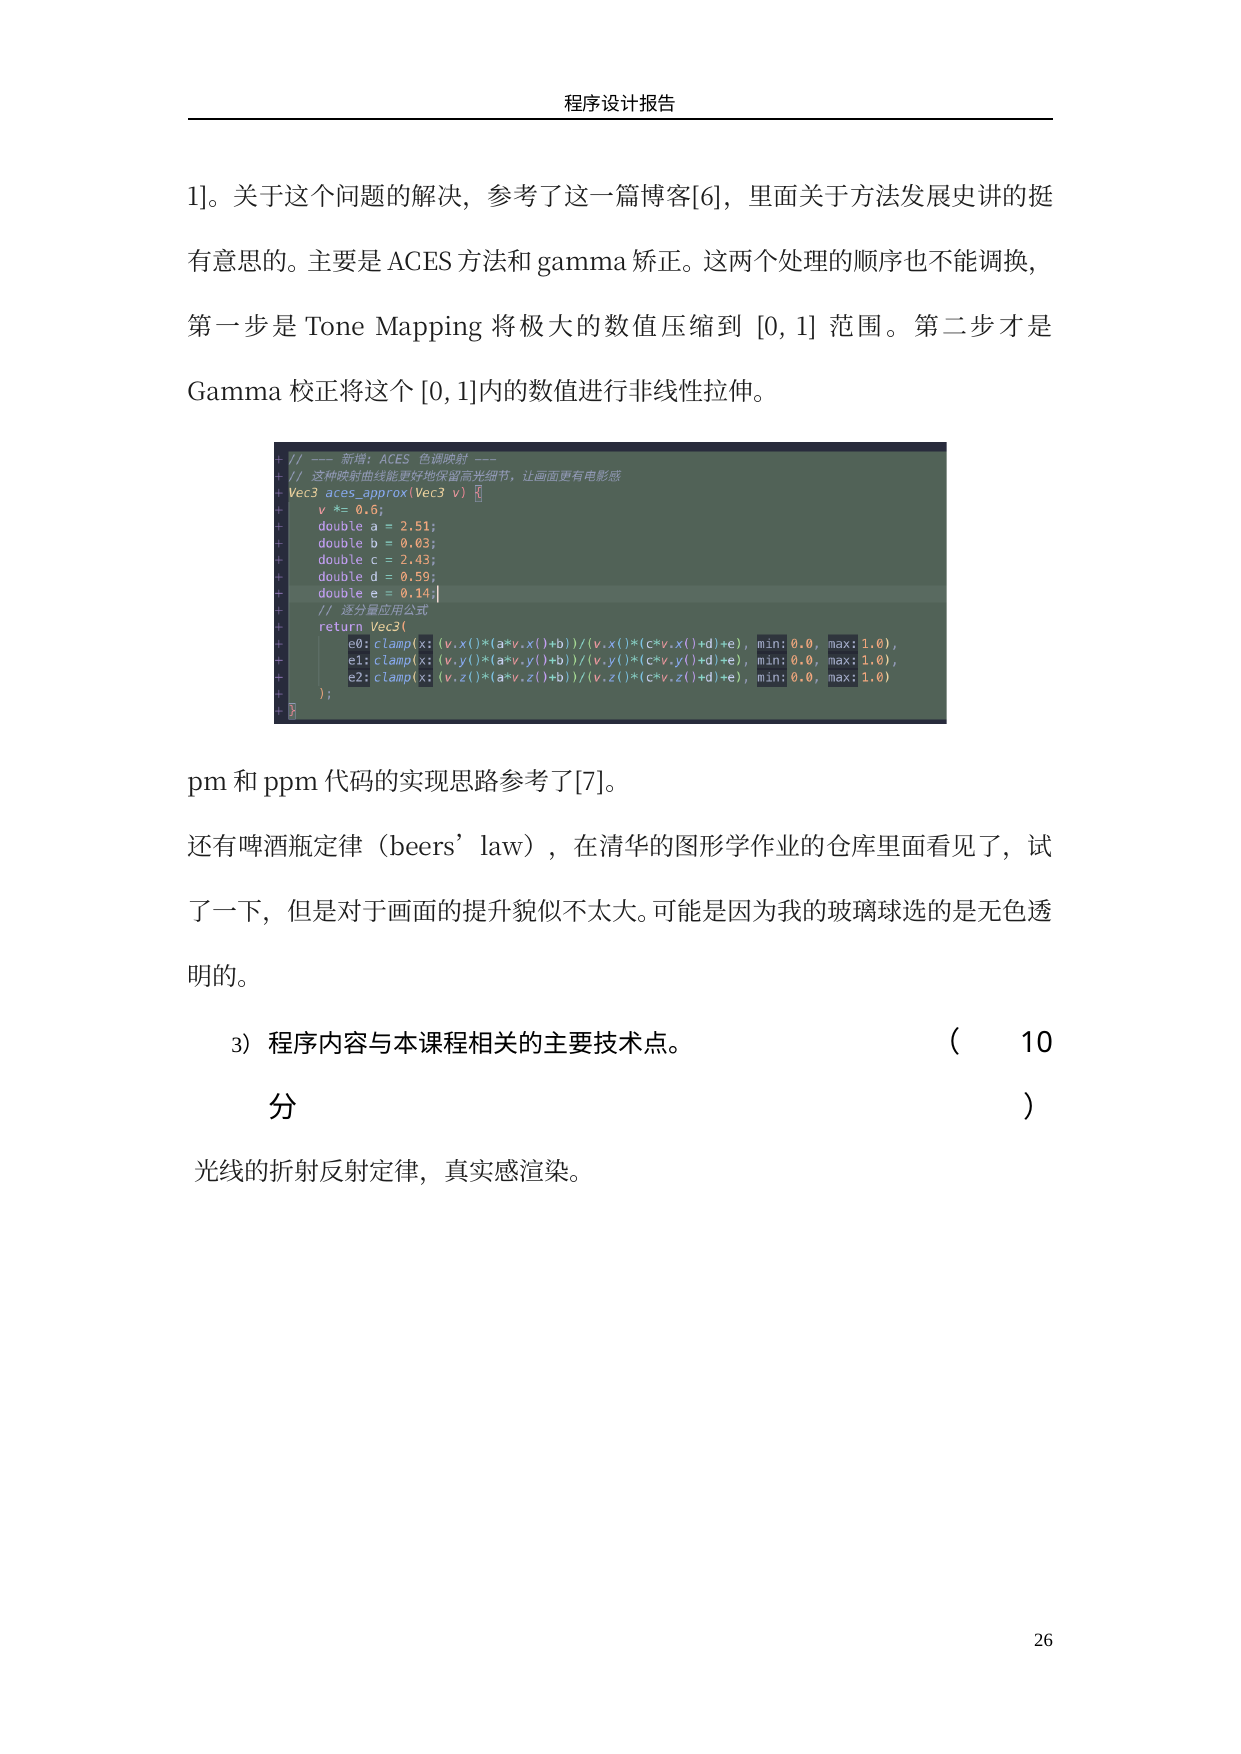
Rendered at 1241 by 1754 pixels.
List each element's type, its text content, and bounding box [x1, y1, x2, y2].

text pm和ppm代码的实现思路参考了[7]。 [187, 422, 1053, 812]
text 一开始没写色调映射 (Tone Mapping)。在现实中，光照强度的跨度是巨大的。在代码里面也是如此，对于传入光源材质的color向量每个分量都是大于1的。然而显示器只能显示 0.0到 1.0之间的数值。如果不做映射：所有大于 1.0 的颜色都会被直接截断（Clamp）为 1.0，导致画面中亮部细节丢失，看起来过曝（Overexposed）。映射的作用就是用一个非线性函数，将) 的范围压缩到[0, 1]内。一开始直接把计算出的光照值简单粗暴地截断（clamp函数）到 [0, 1]。关于这个问题的解决，参考了这一篇博客[6]，里面关于方法发展史讲的挺有意思的。主要是ACES方法和gamma矫正。这两个处理的顺序也不能调换，第一步是Tone Mapping将极大的数值压缩到 [0, 1] 范围。第二步才是Gamma 校正将这个 [0, 1]内的数值进行非线性拉伸。 [187, 162, 1053, 422]
picture [274, 442, 947, 724]
text 光线的折射反射定律，真实感渲染。 [187, 1137, 1053, 1202]
list 程序内容与本课程相关的主要技术点。 （10分） [231, 1007, 1053, 1137]
text 还有啤酒瓶定律（beers’law），在清华的图形学作业的仓库里面看见了，试了一下，但是对于画面的提升貌似不太大。可能是因为我的玻璃球选的是无色透明的。 [187, 812, 1053, 1007]
